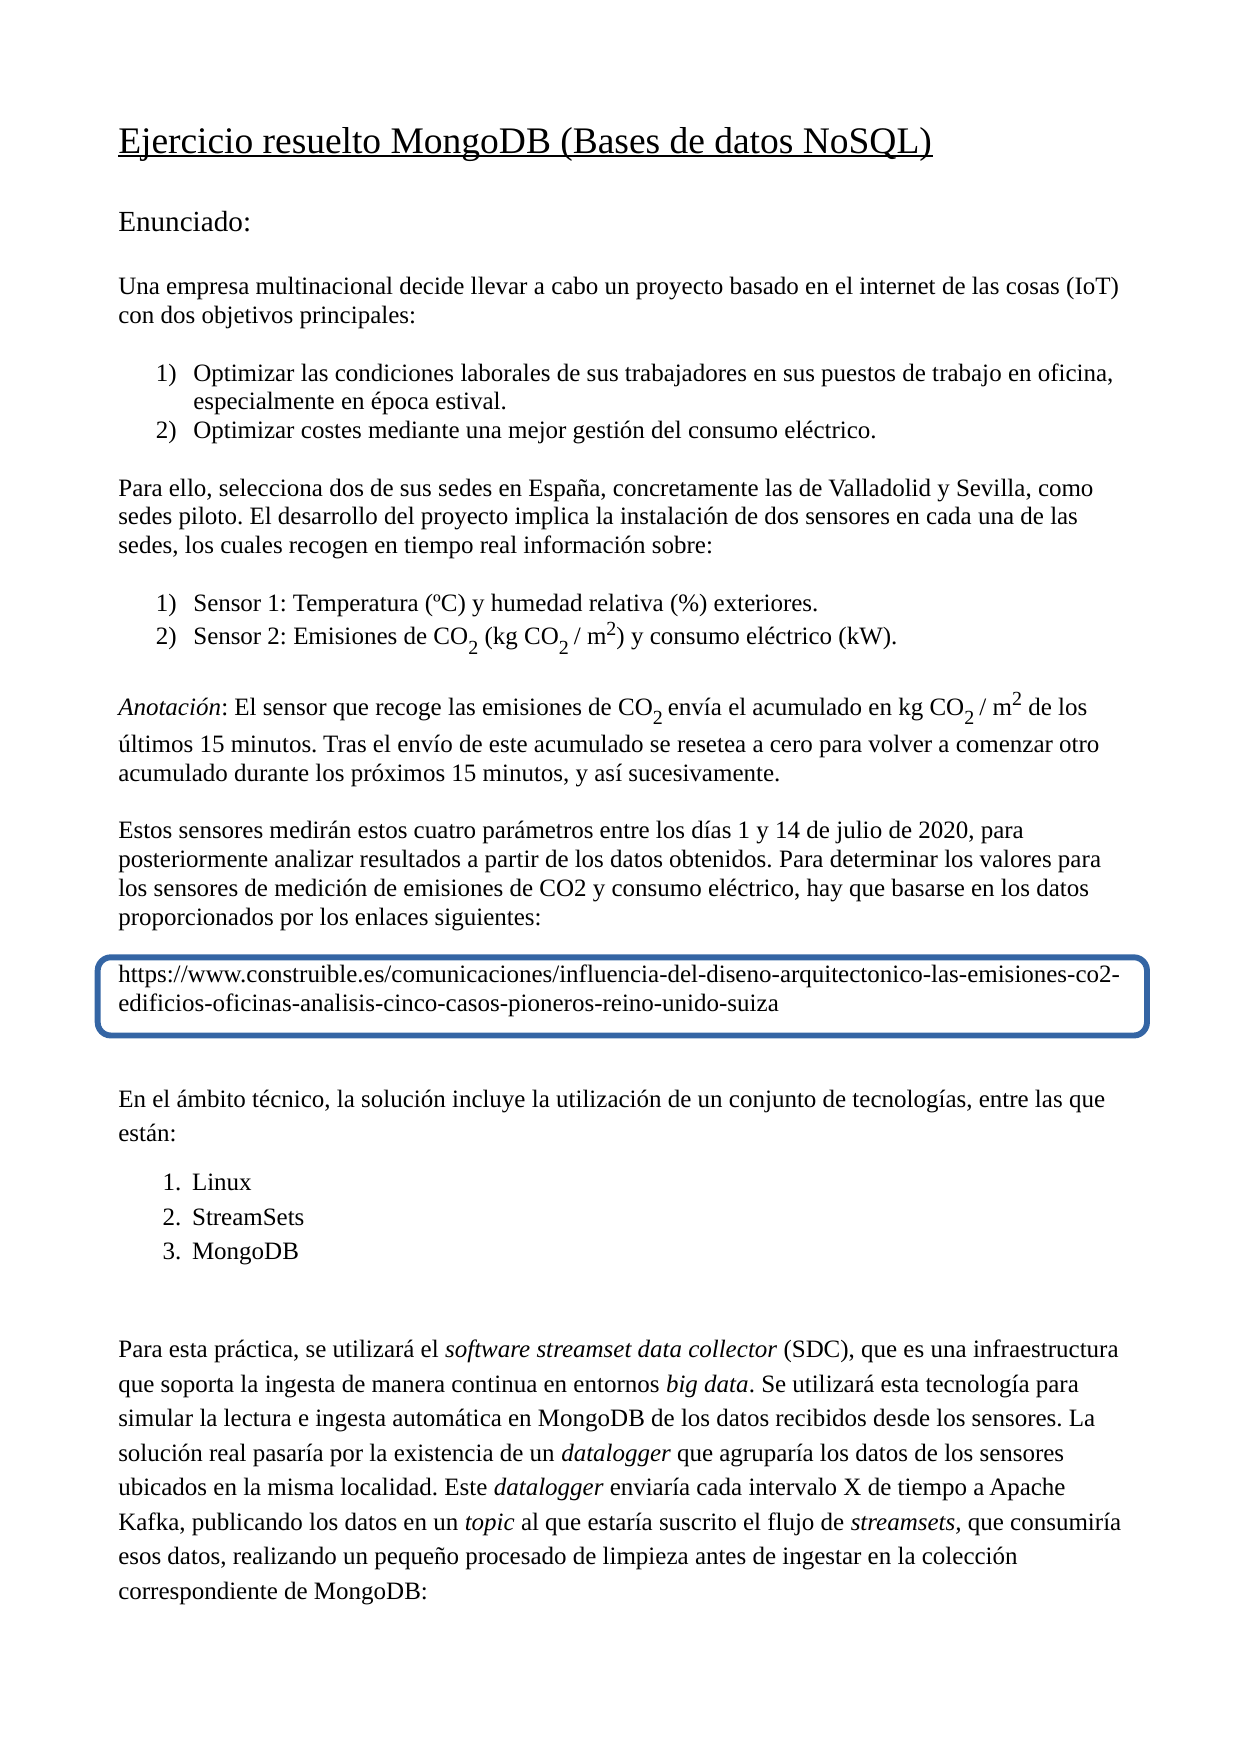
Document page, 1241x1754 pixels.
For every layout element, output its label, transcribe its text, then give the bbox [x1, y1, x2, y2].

text Para esta práctica, se utilizará el software streamset data collector (SDC), que es una infraestructura que soporta la ingesta de manera continua en entornos big data. Se utilizará esta tecnología para simular la lectura e ingesta automática en MongoDB de los datos recibidos desde los sensores. La solución real pasaría por la existencia de un datalogger que agruparía los datos de los sensores ubicados en la misma localidad. Este datalogger enviaría cada intervalo X de tiempo a Apache Kafka, publicando los datos en un topic al que estaría suscrito el flujo de streamsets, que consumiría esos datos, realizando un pequeño procesado de limpieza antes de ingestar en la colección correspondiente de MongoDB: [118, 1334, 1122, 1604]
text Enunciado: [118, 204, 1122, 238]
list Sensor 2: Emisiones de CO2 (kg CO2 / m2) y consumo eléctrico (kW). [156, 616, 1122, 658]
list Optimizar costes mediante una mejor gestión del consumo eléctrico. [156, 415, 1122, 444]
text Para ello, selecciona dos de sus sedes en España, concretamente las de Valladolid y Sevilla, como sedes piloto. El desarrollo del proyecto implica la instalación de dos sensores en cada una de las sedes, los cuales recogen en tiempo real información sobre: [118, 473, 1122, 559]
text Una empresa multinacional decide llevar a cabo un proyecto basado en el internet de las cosas (IoT) con dos objetivos principales: [118, 271, 1122, 329]
text En el ámbito técnico, la solución incluye la utilización de un conjunto de tecnologías, entre las que están: [118, 1084, 1122, 1147]
list Linux [162, 1167, 1122, 1196]
text Anotación: El sensor que recoge las emisiones de CO2 envía el acumulado en kg CO2 / m2 de los últimos 15 minutos. Tras el envío de este acumulado se resetea a cero para volver a comenzar otro acumulado durante los próximos 15 minutos, y así sucesivamente. [118, 687, 1122, 787]
text https://www.construible.es/comunicaciones/influencia-del-diseno-arquitectonico-las-emisiones-co2-edificios-oficinas-analisis-cinco-casos-pioneros-reino-unido-suiza [118, 961, 1122, 1017]
list MongoDB [162, 1236, 1122, 1265]
text Ejercicio resuelto MongoDB (Bases de datos NoSQL) [118, 118, 1122, 161]
text Estos sensores medirán estos cuatro parámetros entre los días 1 y 14 de julio de 2020, para posteriormente analizar resultados a partir de los datos obtenidos. Para determinar los valores para los sensores de medición de emisiones de CO2 y consumo eléctrico, hay que basarse en los datos proporcionados por los enlaces siguientes: [118, 815, 1122, 930]
list Optimizar las condiciones laborales de sus trabajadores en sus puestos de trabajo en oficina, especialmente en época estival. [156, 358, 1122, 415]
list Sensor 1: Temperatura (ºC) y humedad relativa (%) exteriores. [156, 588, 1122, 616]
list StreamSets [162, 1202, 1122, 1231]
